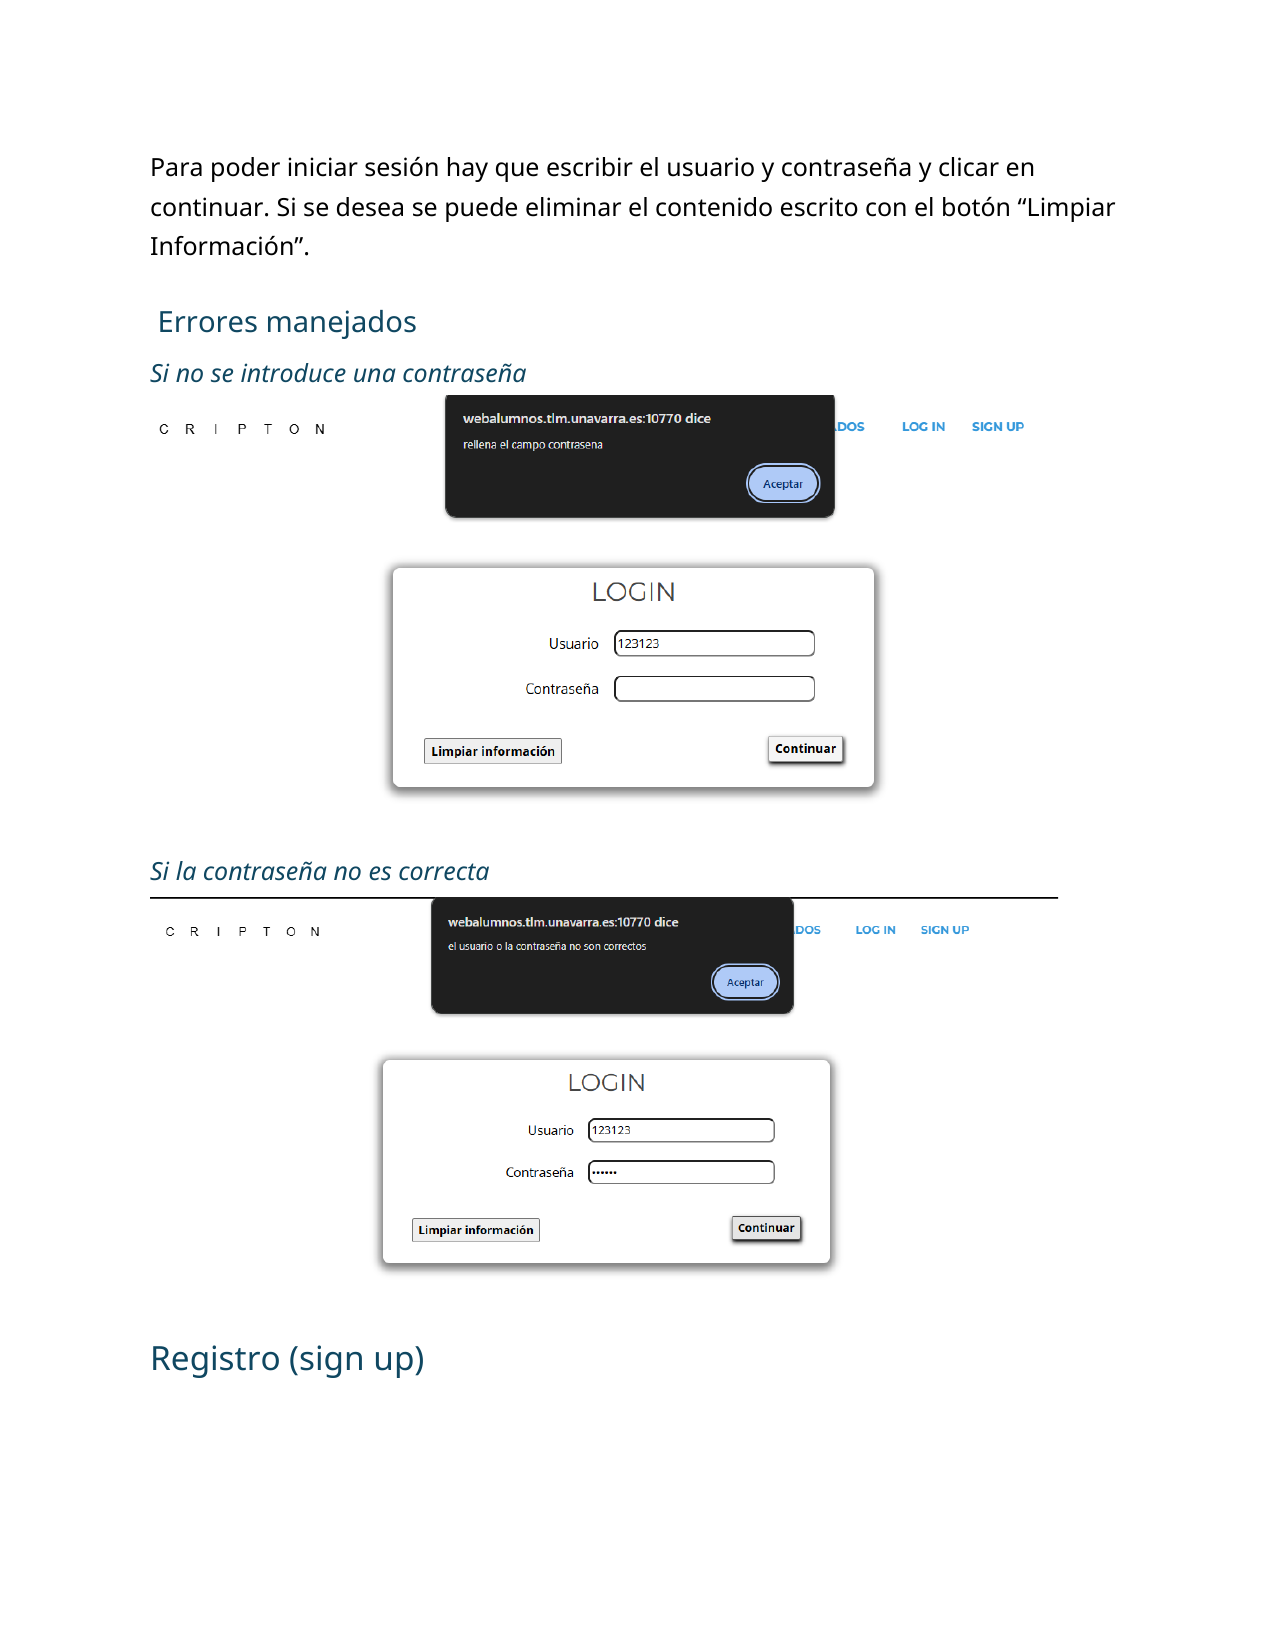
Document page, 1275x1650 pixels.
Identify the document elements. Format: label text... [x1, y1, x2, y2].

text Si no se introduce una contraseña [150, 356, 1125, 823]
subtitle Registro (sign up) [150, 1335, 1125, 1380]
text Para poder iniciar sesión hay que escribir el usuario y contraseña y clicar en continuar. Si se desea se puede eliminar el contenido escrito con el botón “Limpiar Información”. [150, 150, 1125, 263]
subtitle Si la contraseña no es correcta [150, 854, 1125, 888]
subtitle Errores manejados [150, 302, 1125, 341]
